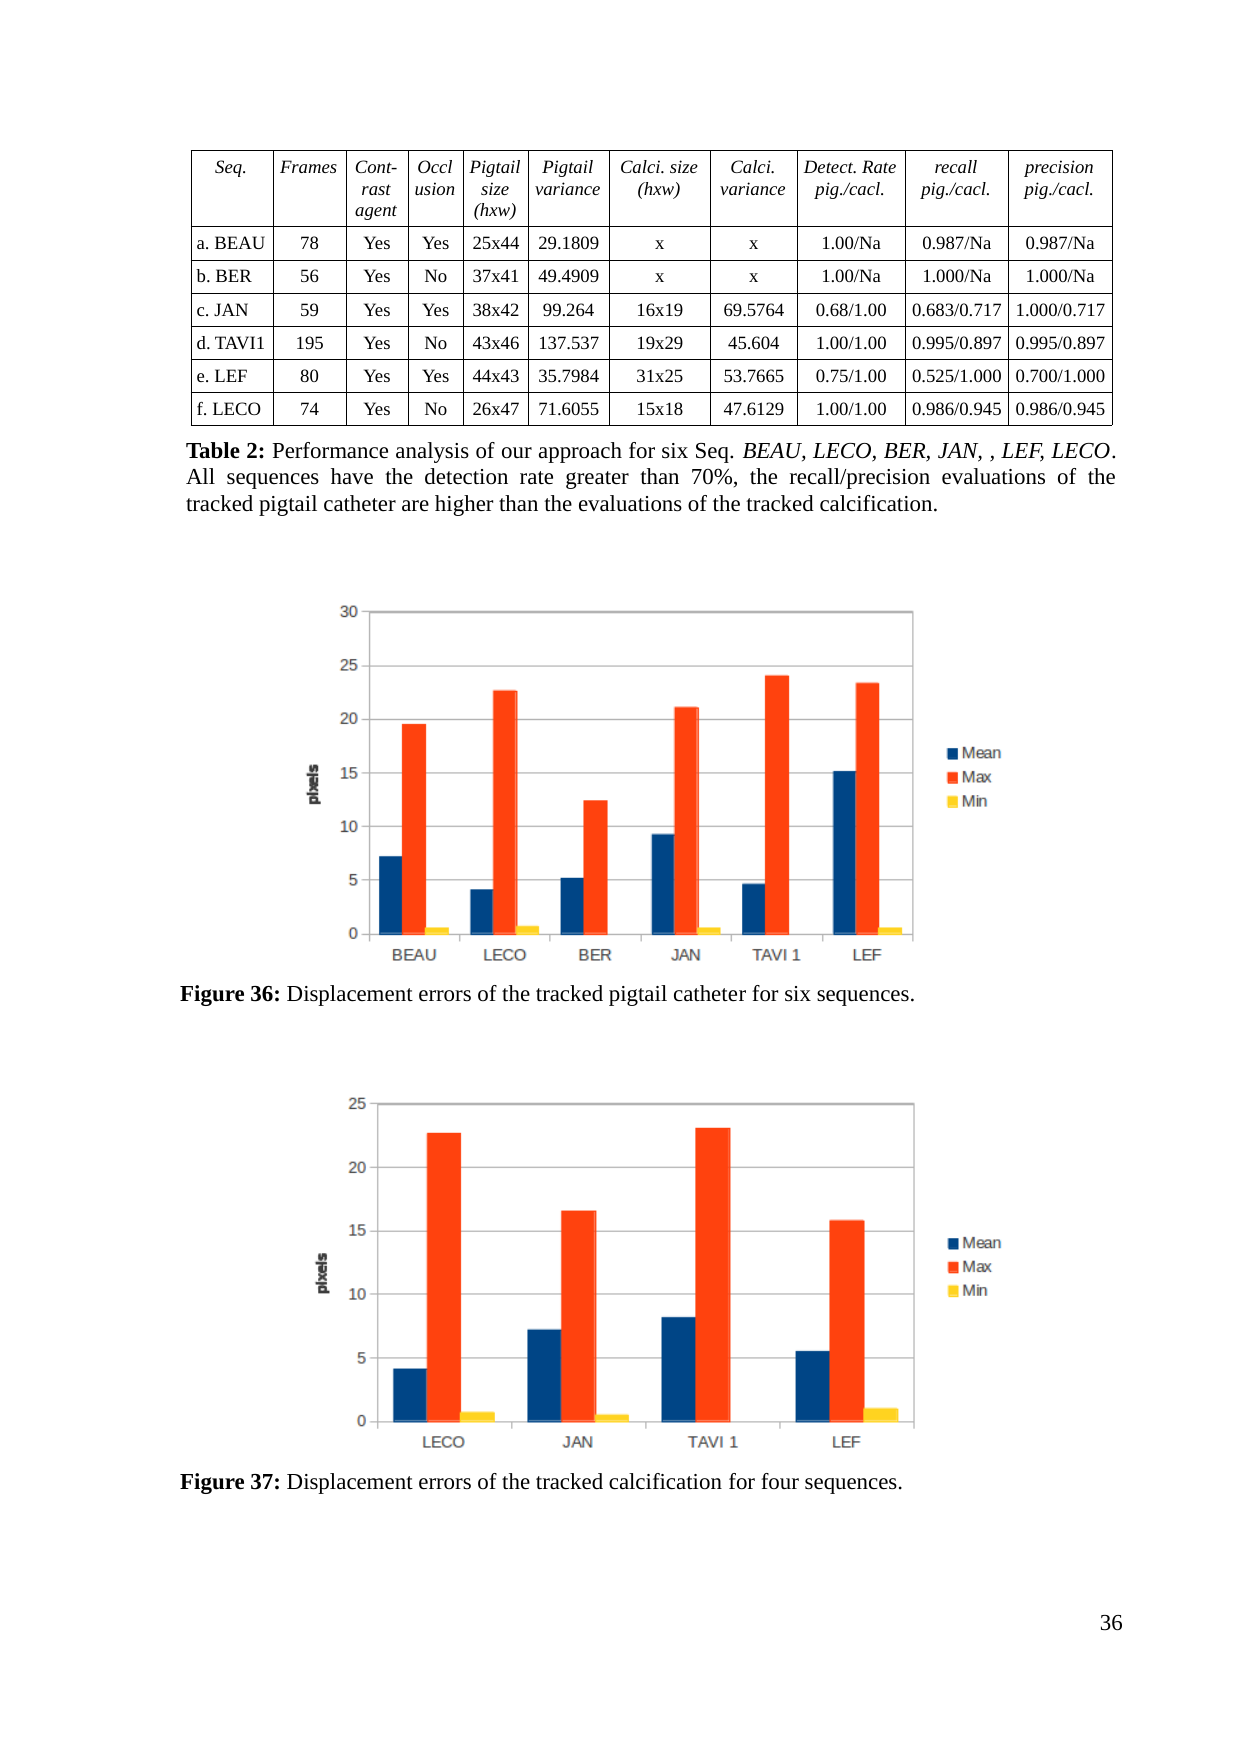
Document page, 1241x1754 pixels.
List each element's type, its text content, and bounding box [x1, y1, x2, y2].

table_header [1005, 1059, 1122, 1468]
table_cell 74 [274, 393, 346, 425]
table_cell Yes [347, 360, 408, 392]
table_header Cont-rast agent [347, 151, 408, 226]
table_cell 80 [274, 360, 346, 392]
table_header precision pig./cacl. [1009, 151, 1112, 226]
table_cell 59 [274, 294, 346, 326]
table_header [1005, 574, 1122, 980]
table_cell Yes [409, 227, 463, 259]
table_cell 1.000/Na [906, 261, 1008, 293]
table_cell e. LEF [192, 360, 273, 392]
table_header Detect. Rate pig./cacl. [798, 151, 905, 226]
table_cell 0.987/Na [1009, 227, 1112, 259]
table_cell 71.6055 [529, 393, 609, 425]
table_cell 37x41 [464, 261, 528, 293]
picture [298, 574, 1005, 981]
table_cell 1.000/0.717 [1009, 294, 1112, 326]
table_cell x [711, 261, 797, 293]
table_cell 1.00/Na [798, 261, 905, 293]
table_cell Yes [409, 294, 463, 326]
table_cell No [409, 327, 463, 359]
table_cell x [711, 227, 797, 259]
table_cell 137.537 [529, 327, 609, 359]
table_cell 56 [274, 261, 346, 293]
table_cell d. TAVI1 [192, 327, 273, 359]
table_cell 16x19 [610, 294, 710, 326]
table_cell Yes [347, 393, 408, 425]
table_cell Figure 37: Displacement errors of the tracked calcification for four sequences. [180, 1468, 1122, 1495]
table_cell 43x46 [464, 327, 528, 359]
table_cell 49.4909 [529, 261, 609, 293]
table_cell x [610, 227, 710, 259]
table_cell No [409, 261, 463, 293]
table_cell 47.6129 [711, 393, 797, 425]
table_cell 78 [274, 227, 346, 259]
table_cell Figure 36: Displacement errors of the tracked pigtail catheter for six sequences. [180, 980, 1122, 1006]
table_cell 44x43 [464, 360, 528, 392]
table_cell Yes [347, 227, 408, 259]
table_cell 0.683/0.717 [906, 294, 1008, 326]
table_cell Yes [409, 360, 463, 392]
table_cell 0.525/1.000 [906, 360, 1008, 392]
table_cell 0.986/0.945 [906, 393, 1008, 425]
table_cell 195 [274, 327, 346, 359]
table_cell 1.00/Na [798, 227, 905, 259]
table_header [180, 574, 298, 980]
table_header Frames [274, 151, 346, 226]
table_header Calci. size (hxw) [610, 151, 710, 226]
table_cell 69.5764 [711, 294, 797, 326]
table_cell No [409, 393, 463, 425]
table_cell 29.1809 [529, 227, 609, 259]
table_header Seq. [192, 151, 273, 226]
table_cell 0.75/1.00 [798, 360, 905, 392]
table_cell 19x29 [610, 327, 710, 359]
table_cell 38x42 [464, 294, 528, 326]
picture [297, 1059, 1005, 1469]
table_cell 53.7665 [711, 360, 797, 392]
table_header [180, 1059, 297, 1468]
table_cell 15x18 [610, 393, 710, 425]
table_cell 1.000/Na [1009, 261, 1112, 293]
table_cell 0.986/0.945 [1009, 393, 1112, 425]
table_cell 99.264 [529, 294, 609, 326]
table_header Pigtail variance [529, 151, 609, 226]
table_header recall pig./cacl. [906, 151, 1008, 226]
table_cell Table 2: Performance analysis of our approach for six Seq. BEAU, LECO, BER, JAN, , LEF, LECO. All sequences have the detection rate greater than 70%, the recall/precision evaluations of the tracked pigtail catheter are higher than the evaluations of the tracked calcification. [180, 431, 1122, 522]
table_header Calci. variance [711, 151, 797, 226]
table_cell 45.604 [711, 327, 797, 359]
table_cell 0.987/Na [906, 227, 1008, 259]
table_cell 1.00/1.00 [798, 327, 905, 359]
table_cell f. LECO [192, 393, 273, 425]
table_cell Yes [347, 294, 408, 326]
table_cell x [610, 261, 710, 293]
table_header [180, 145, 1122, 431]
table_cell 31x25 [610, 360, 710, 392]
table_cell 26x47 [464, 393, 528, 425]
table_cell Yes [347, 261, 408, 293]
table_cell Yes [347, 327, 408, 359]
table_cell 0.700/1.000 [1009, 360, 1112, 392]
table_header Occlusion [409, 151, 463, 226]
table_cell 0.995/0.897 [906, 327, 1008, 359]
table_cell 35.7984 [529, 360, 609, 392]
table_cell 25x44 [464, 227, 528, 259]
table_header Pigtail size (hxw) [464, 151, 528, 226]
table_cell 0.68/1.00 [798, 294, 905, 326]
table_cell 1.00/1.00 [798, 393, 905, 425]
table_cell c. JAN [192, 294, 273, 326]
table_cell a. BEAU [192, 227, 273, 259]
table_cell 0.995/0.897 [1009, 327, 1112, 359]
table_cell b. BER [192, 261, 273, 293]
